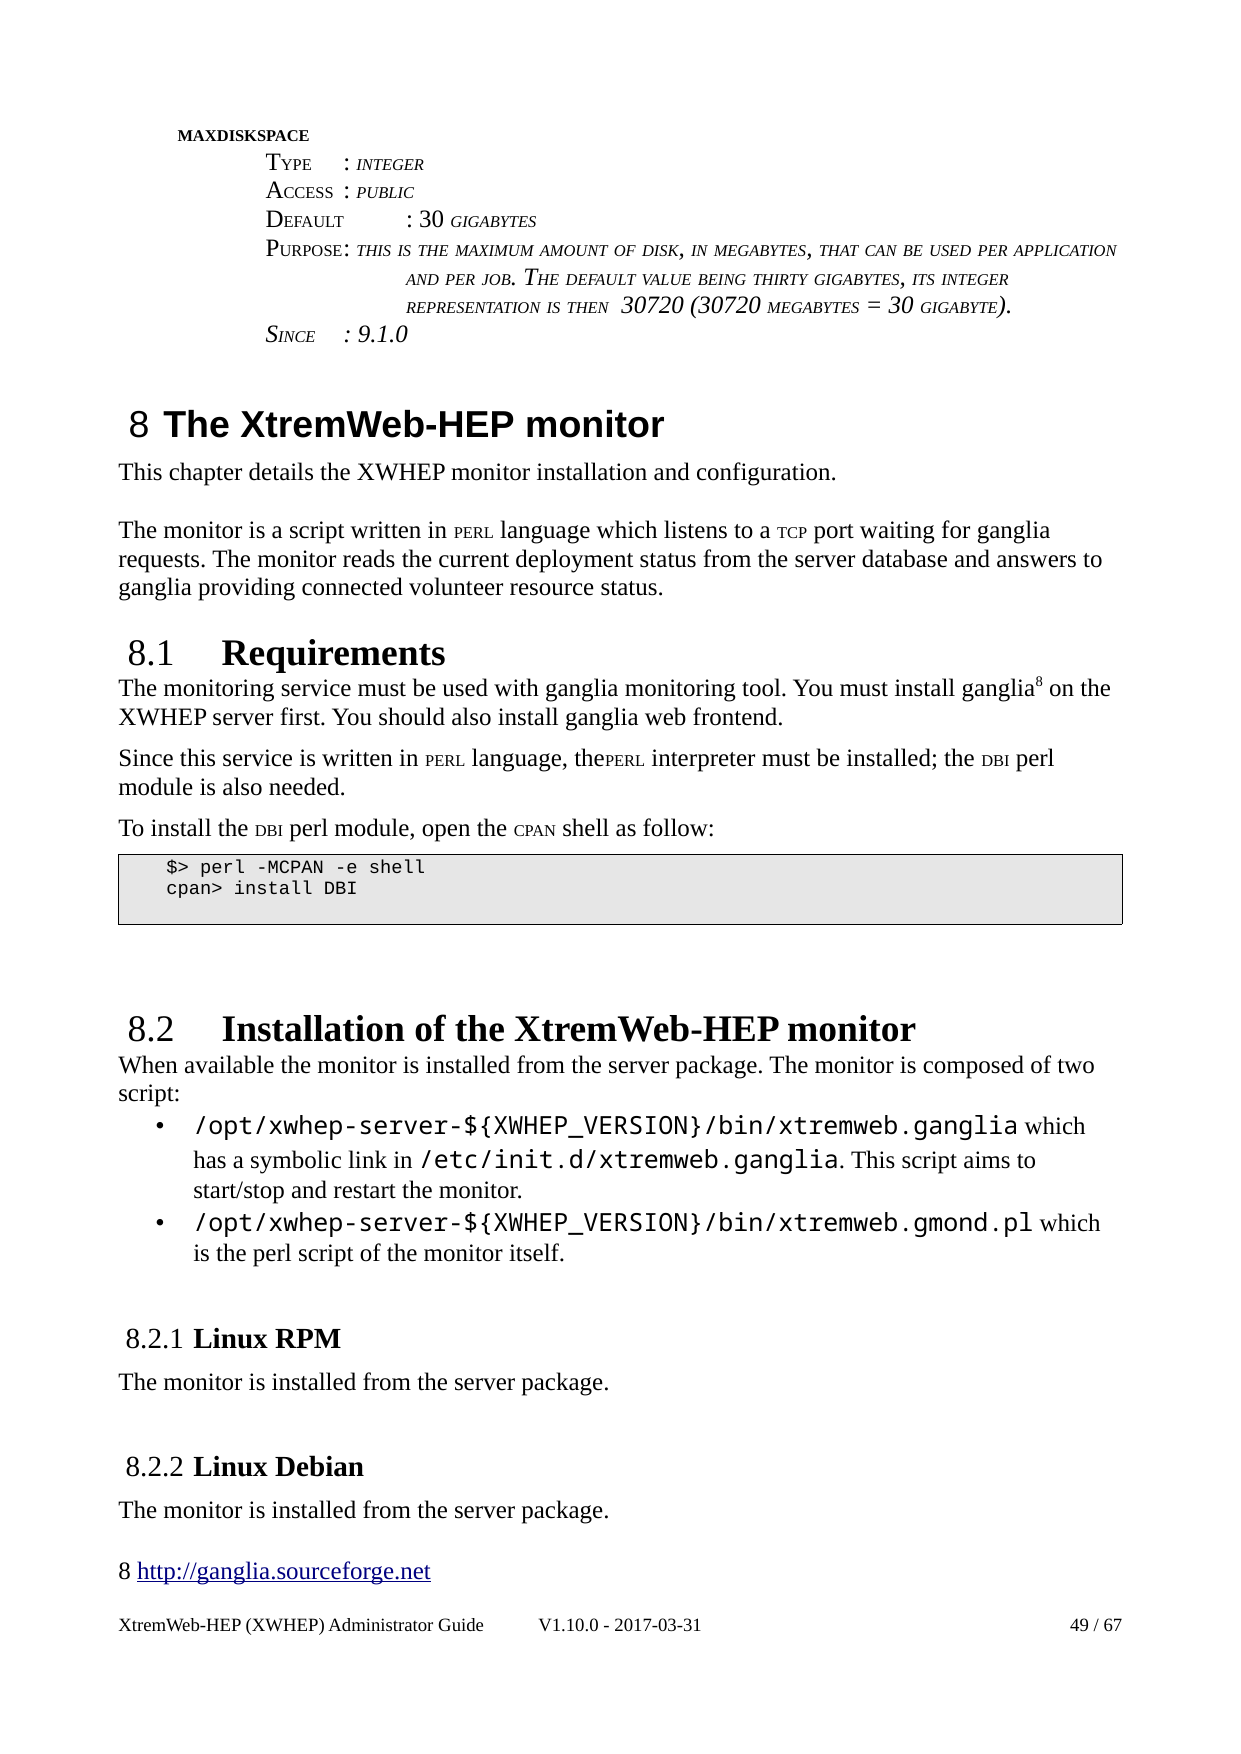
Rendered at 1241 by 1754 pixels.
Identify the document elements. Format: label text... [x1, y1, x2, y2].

text cpan> install DBI [119, 876, 1122, 897]
subtitle The XtremWeb-HEP monitor [118, 402, 1122, 445]
text Default : 30 gigabytes [265, 204, 1122, 233]
text This chapter details the XWHEP monitor installation and configuration. [118, 457, 1122, 486]
subtitle Requirements [118, 630, 1122, 673]
text The monitor is installed from the server package. [118, 1495, 1122, 1524]
text Since : 9.1.0 [265, 319, 1122, 348]
list /opt/xwhep-server-${XWHEP_VERSION}/bin/xtremweb.gmond.pl which is the perl script of the monitor itself. [156, 1204, 1122, 1267]
text The monitor is installed from the server package. [118, 1367, 1122, 1396]
text $> perl -MCPAN -e shell [119, 855, 1122, 876]
text Access : public [265, 176, 1122, 204]
subtitle Linux Debian [118, 1449, 1122, 1483]
text Type : integer [265, 147, 1122, 176]
text http://ganglia.sourceforge.net [118, 1556, 1122, 1585]
text To install the dbi perl module, open the cpan shell as follow: [118, 813, 1122, 842]
text The monitoring service must be used with ganglia monitoring tool. You must install ganglia on the XWHEP server first. You should also install ganglia web frontend. [118, 673, 1122, 731]
text Purpose : this is the maximum amount of disk, in megabytes, that can be used per application and per job. The default value being thirty gigabytes, its integer representation is then 30720 (30720 megabytes = 30 gigabyte). [265, 233, 1122, 319]
text When available the monitor is installed from the server package. The monitor is composed of two script: [118, 1050, 1122, 1107]
text Since this service is written in perl language, theperl interpreter must be installed; the dbi perl module is also needed. [118, 743, 1122, 801]
list /opt/xwhep-server-${XWHEP_VERSION}/bin/xtremweb.ganglia which has a symbolic link in /etc/init.d/xtremweb.ganglia. This script aims to start/stop and restart the monitor. [156, 1107, 1122, 1204]
subtitle Installation of the XtremWeb-HEP monitor [118, 1007, 1122, 1050]
text maxdiskspace [177, 118, 1122, 147]
text The monitor is a script written in perl language which listens to a tcp port waiting for ganglia requests. The monitor reads the current deployment status from the server database and answers to ganglia providing connected volunteer resource status. [118, 515, 1122, 601]
subtitle Linux RPM [118, 1321, 1122, 1354]
